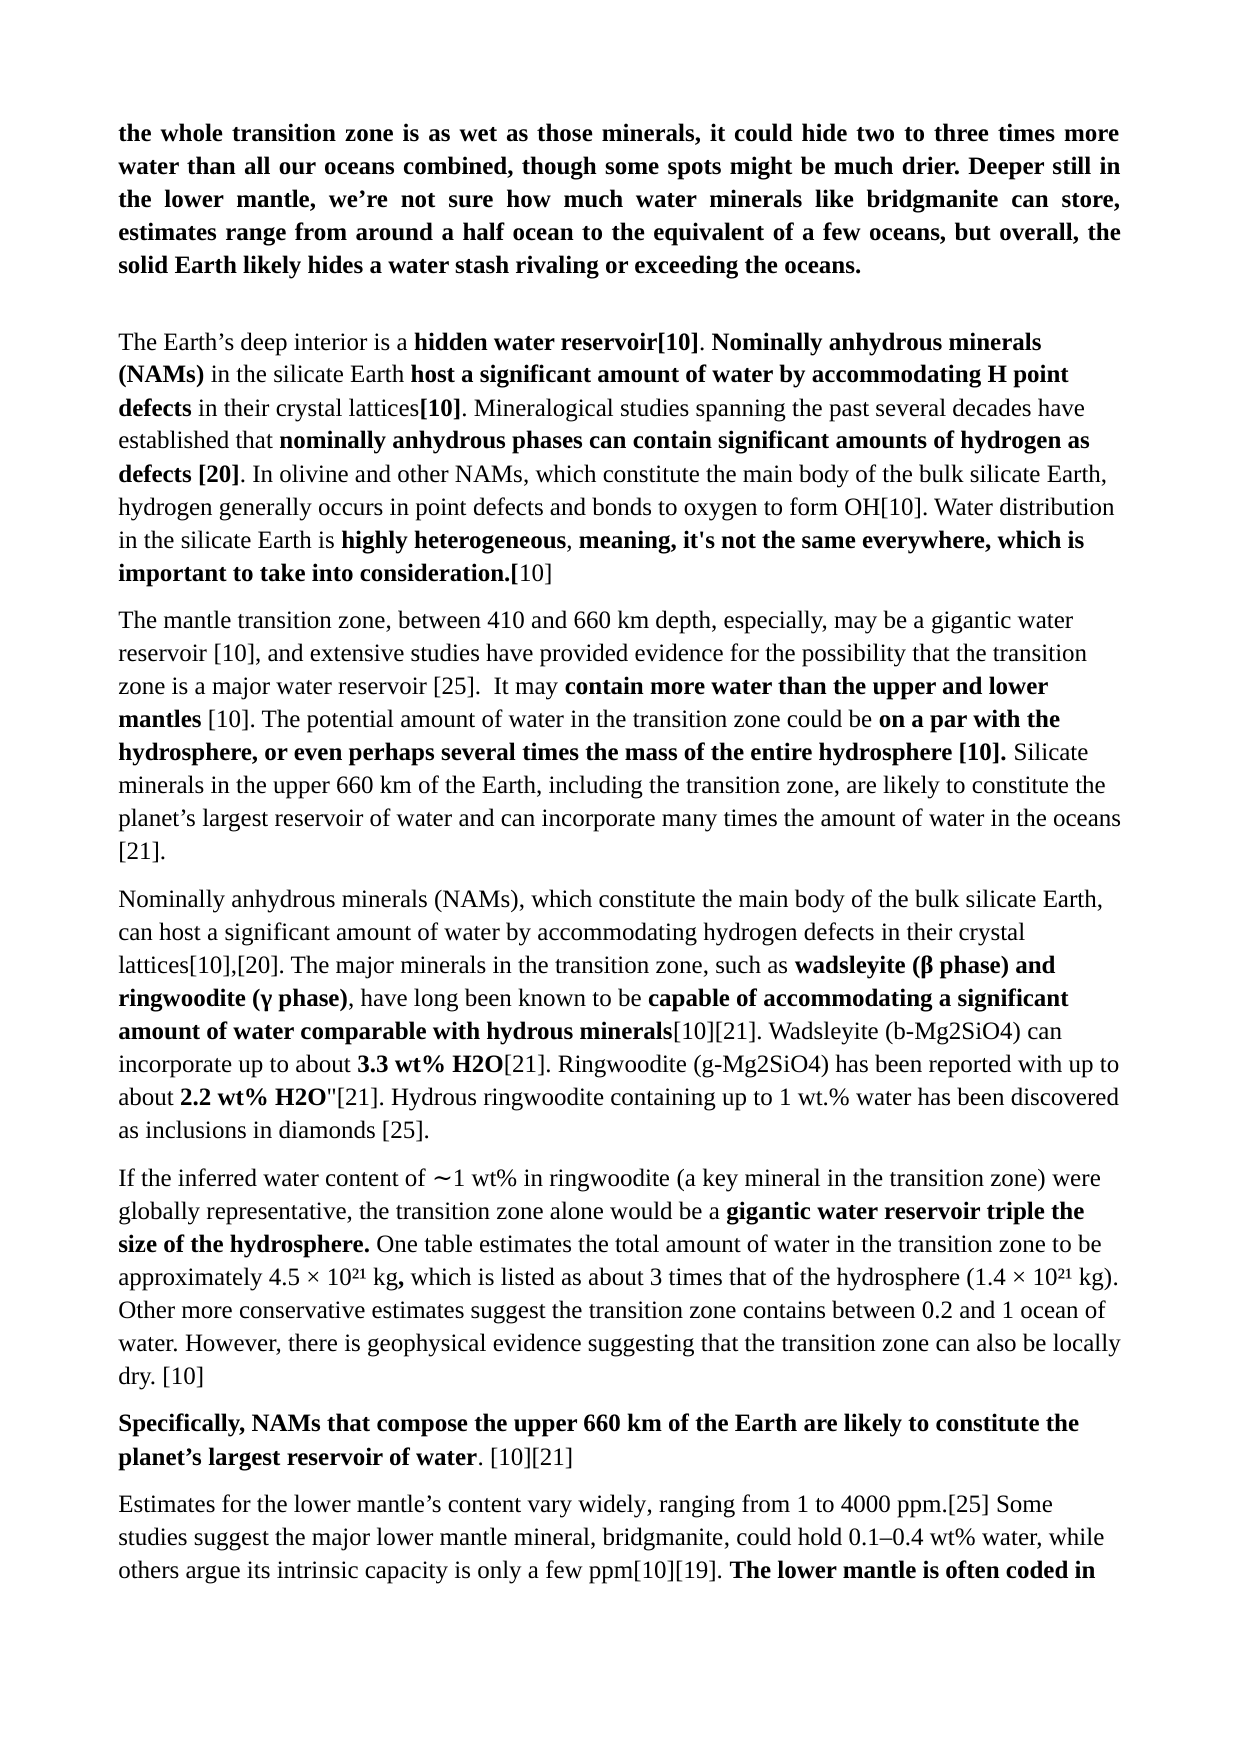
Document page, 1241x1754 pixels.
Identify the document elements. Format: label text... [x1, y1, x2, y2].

text Estimates for the lower mantle’s content vary widely, ranging from 1 to 4000 ppm.[25] Some studies suggest the major lower mantle mineral, bridgmanite, could hold 0.1–0.4 wt% water, while others argue its intrinsic capacity is only a few ppm[10][19]. The lower mantle is often coded in [118, 1489, 1122, 1584]
text The Earth’s deep interior is a hidden water reservoir[10]. Nominally anhydrous minerals (NAMs) in the silicate Earth host a significant amount of water by accommodating H point defects in their crystal lattices[10]. Mineralogical studies spanning the past several decades have established that nominally anhydrous phases can contain significant amounts of hydrogen as defects [20]. In olivine and other NAMs, which constitute the main body of the bulk silicate Earth, hydrogen generally occurs in point defects and bonds to oxygen to form OH[10]. Water distribution in the silicate Earth is highly heterogeneous, meaning, it's not the same everywhere, which is important to take into consideration.[10] [118, 327, 1122, 586]
text The mantle transition zone, between 410 and 660 km depth, especially, may be a gigantic water reservoir [10], and extensive studies have provided evidence for the possibility that the transition zone is a major water reservoir [25]. It may contain more water than the upper and lower mantles [10]. The potential amount of water in the transition zone could be on a par with the hydrosphere, or even perhaps several times the mass of the entire hydrosphere [10]. Silicate minerals in the upper 660 km of the Earth, including the transition zone, are likely to constitute the planet’s largest reservoir of water and can incorporate many times the amount of water in the oceans [21]. [118, 605, 1122, 865]
text the whole transition zone is as wet as those minerals, it could hide two to three times more water than all our oceans combined, though some spots might be much drier. Deeper still in the lower mantle, we’re not sure how much water minerals like bridgmanite can store, estimates range from around a half ocean to the equivalent of a few oceans, but overall, the solid Earth likely hides a water stash rivaling or exceeding the oceans. [118, 118, 1122, 279]
text Nominally anhydrous minerals (NAMs), which constitute the main body of the bulk silicate Earth, can host a significant amount of water by accommodating hydrogen defects in their crystal lattices[10],[20]. The major minerals in the transition zone, such as wadsleyite (β phase) and ringwoodite (γ phase), have long been known to be capable of accommodating a significant amount of water comparable with hydrous minerals[10][21]. Wadsleyite (b-Mg2SiO4) can incorporate up to about 3.3 wt% H2O[21]. Ringwoodite (g-Mg2SiO4) has been reported with up to about 2.2 wt% H2O"[21]. Hydrous ringwoodite containing up to 1 wt.% water has been discovered as inclusions in diamonds [25]. [118, 884, 1122, 1144]
text If the inferred water content of ∼1 wt% in ringwoodite (a key mineral in the transition zone) were globally representative, the transition zone alone would be a gigantic water reservoir triple the size of the hydrosphere. One table estimates the total amount of water in the transition zone to be approximately 4.5 × 10²¹ kg, which is listed as about 3 times that of the hydrosphere (1.4 × 10²¹ kg). Other more conservative estimates suggest the transition zone contains between 0.2 and 1 ocean of water. However, there is geophysical evidence suggesting that the transition zone can also be locally dry. [10] [118, 1163, 1122, 1390]
text Specifically, NAMs that compose the upper 660 km of the Earth are likely to constitute the planet’s largest reservoir of water. [10][21] [118, 1408, 1122, 1470]
